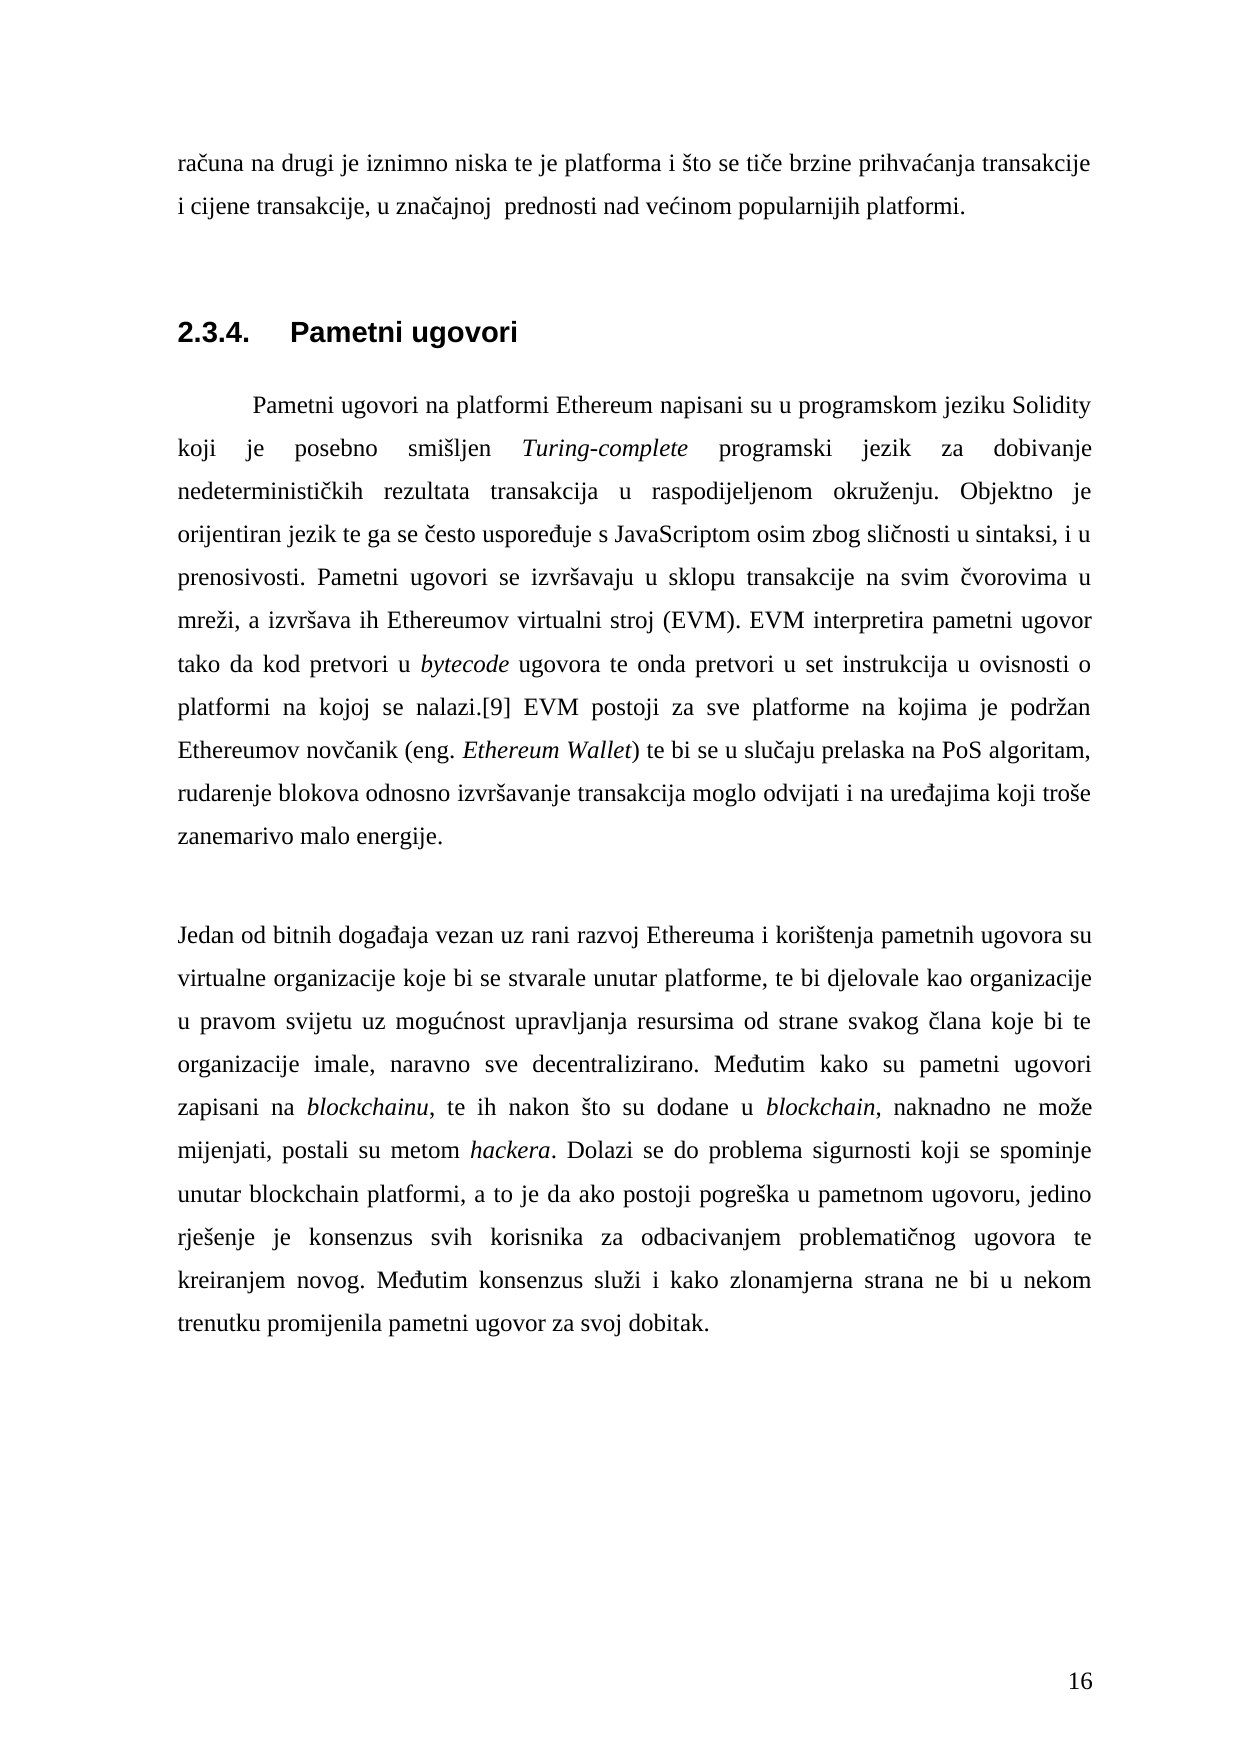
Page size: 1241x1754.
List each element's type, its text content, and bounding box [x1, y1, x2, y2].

text računa na drugi je iznimno niska te je platforma i što se tiče brzine prihvaćanja transakcije i cijene transakcije, u značajnoj prednosti nad većinom popularnijih platformi. [177, 148, 1092, 219]
subtitle Pametni ugovori [177, 314, 1092, 348]
text Jedan od bitnih događaja vezan uz rani razvoj Ethereuma i korištenja pametnih ugovora su virtualne organizacije koje bi se stvarale unutar platforme, te bi djelovale kao organizacije u pravom svijetu uz mogućnost upravljanja resursima od strane svakog člana koje bi te organizacije imale, naravno sve decentralizirano. Međutim kako su pametni ugovori zapisani na blockchainu, te ih nakon što su dodane u blockchain, naknadno ne može mijenjati, postali su metom hackera. Dolazi se do problema sigurnosti koji se spominje unutar blockchain platformi, a to je da ako postoji pogreška u pametnom ugovoru, jedino rješenje je konsenzus svih korisnika za odbacivanjem problematičnog ugovora te kreiranjem novog. Međutim konsenzus služi i kako zlonamjerna strana ne bi u nekom trenutku promijenila pametni ugovor za svoj dobitak. [177, 877, 1092, 1337]
text Pametni ugovori na platformi Ethereum napisani su u programskom jeziku Solidity koji je posebno smišljen Turing-complete programski jezik za dobivanje nedeterminističkih rezultata transakcija u raspodijeljenom okruženju. Objektno je orijentiran jezik te ga se često uspoređuje s JavaScriptom osim zbog sličnosti u sintaksi, i u prenosivosti. Pametni ugovori se izvršavaju u sklopu transakcije na svim čvorovima u mreži, a izvršava ih Ethereumov virtualni stroj (EVM). EVM interpretira pametni ugovor tako da kod pretvori u bytecode ugovora te onda pretvori u set instrukcija u ovisnosti o platformi na kojoj se nalazi.[9] EVM postoji za sve platforme na kojima je podržan Ethereumov novčanik (eng. Ethereum Wallet) te bi se u slučaju prelaska na PoS algoritam, rudarenje blokova odnosno izvršavanje transakcija moglo odvijati i na uređajima koji troše zanemarivo malo energije. [177, 390, 1092, 850]
